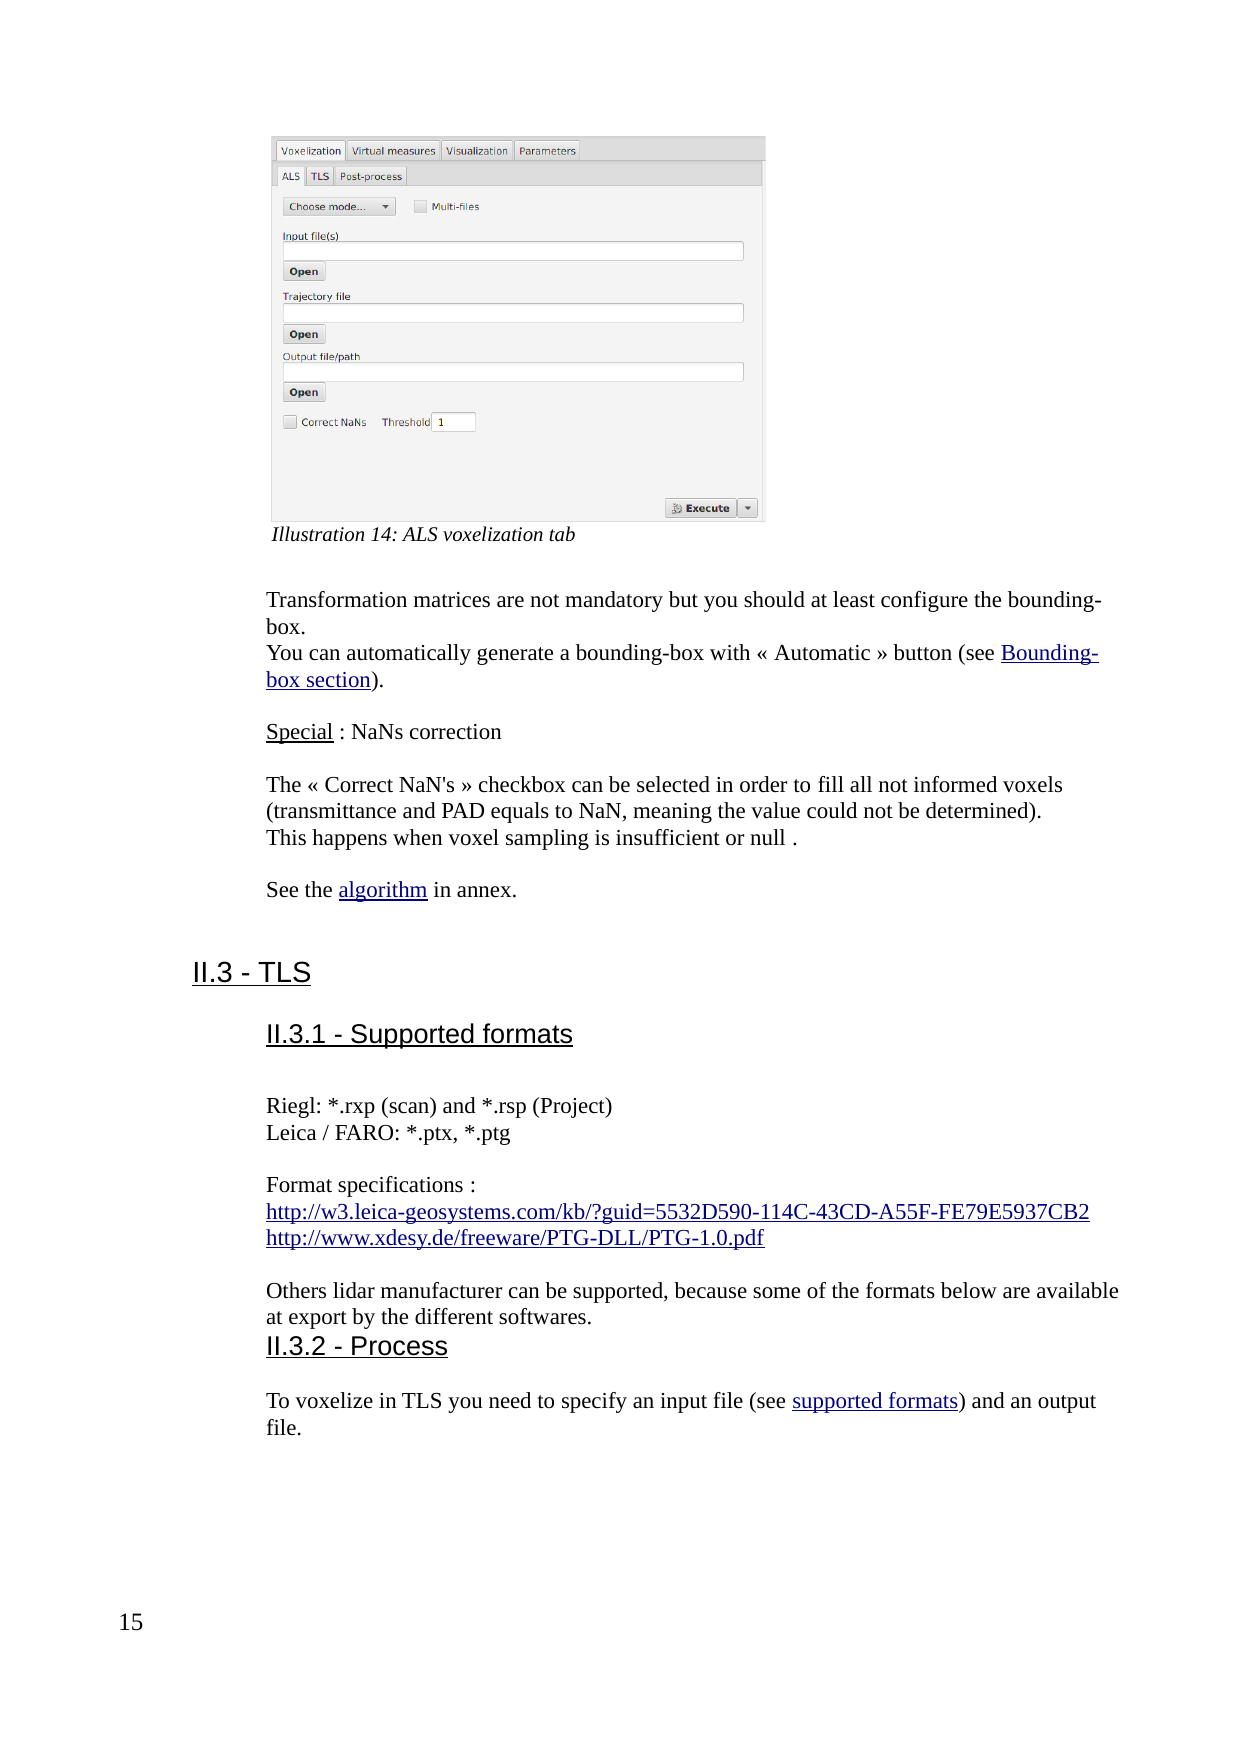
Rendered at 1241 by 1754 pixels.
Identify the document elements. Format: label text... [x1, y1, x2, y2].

text This happens when voxel sampling is insufficient or null . [266, 824, 1122, 850]
text Special : NaNs correction [266, 718, 1122, 745]
text Leica / FARO: *.ptx, *.ptg [266, 1119, 1122, 1145]
text Transformation matrices are not mandatory but you should at least configure the bounding-box. [266, 587, 1122, 639]
table_header [118, 118, 1128, 587]
text To voxelize in TLS you need to specify an input file (see supported formats) and an output file. [266, 1387, 1122, 1440]
text The « Correct NaN's » checkbox can be selected in order to fill all not informed voxels (transmittance and PAD equals to NaN, meaning the value could not be determined). [266, 771, 1122, 824]
subtitle II.3 - TLS [192, 956, 1122, 989]
text http://www.xdesy.de/freeware/PTG-DLL/PTG-1.0.pdf [266, 1224, 1122, 1251]
picture [271, 136, 766, 522]
text http://w3.leica-geosystems.com/kb/?guid=5532D590-114C-43CD-A55F-FE79E5937CB2 [266, 1198, 1122, 1224]
text See the algorithm in annex. [266, 876, 1122, 903]
text Others lidar manufacturer can be supported, because some of the formats below are available at export by the different softwares. [266, 1277, 1122, 1329]
subtitle II.3.2 - Process [266, 1329, 1122, 1361]
text Format specifications : [266, 1171, 1122, 1198]
subtitle II.3.1 - Supported formats [266, 1018, 1122, 1049]
text You can automatically generate a bounding-box with « Automatic » button (see Bounding-box section). [266, 639, 1122, 692]
text Riegl: *.rxp (scan) and *.rsp (Project) [266, 1092, 1122, 1119]
